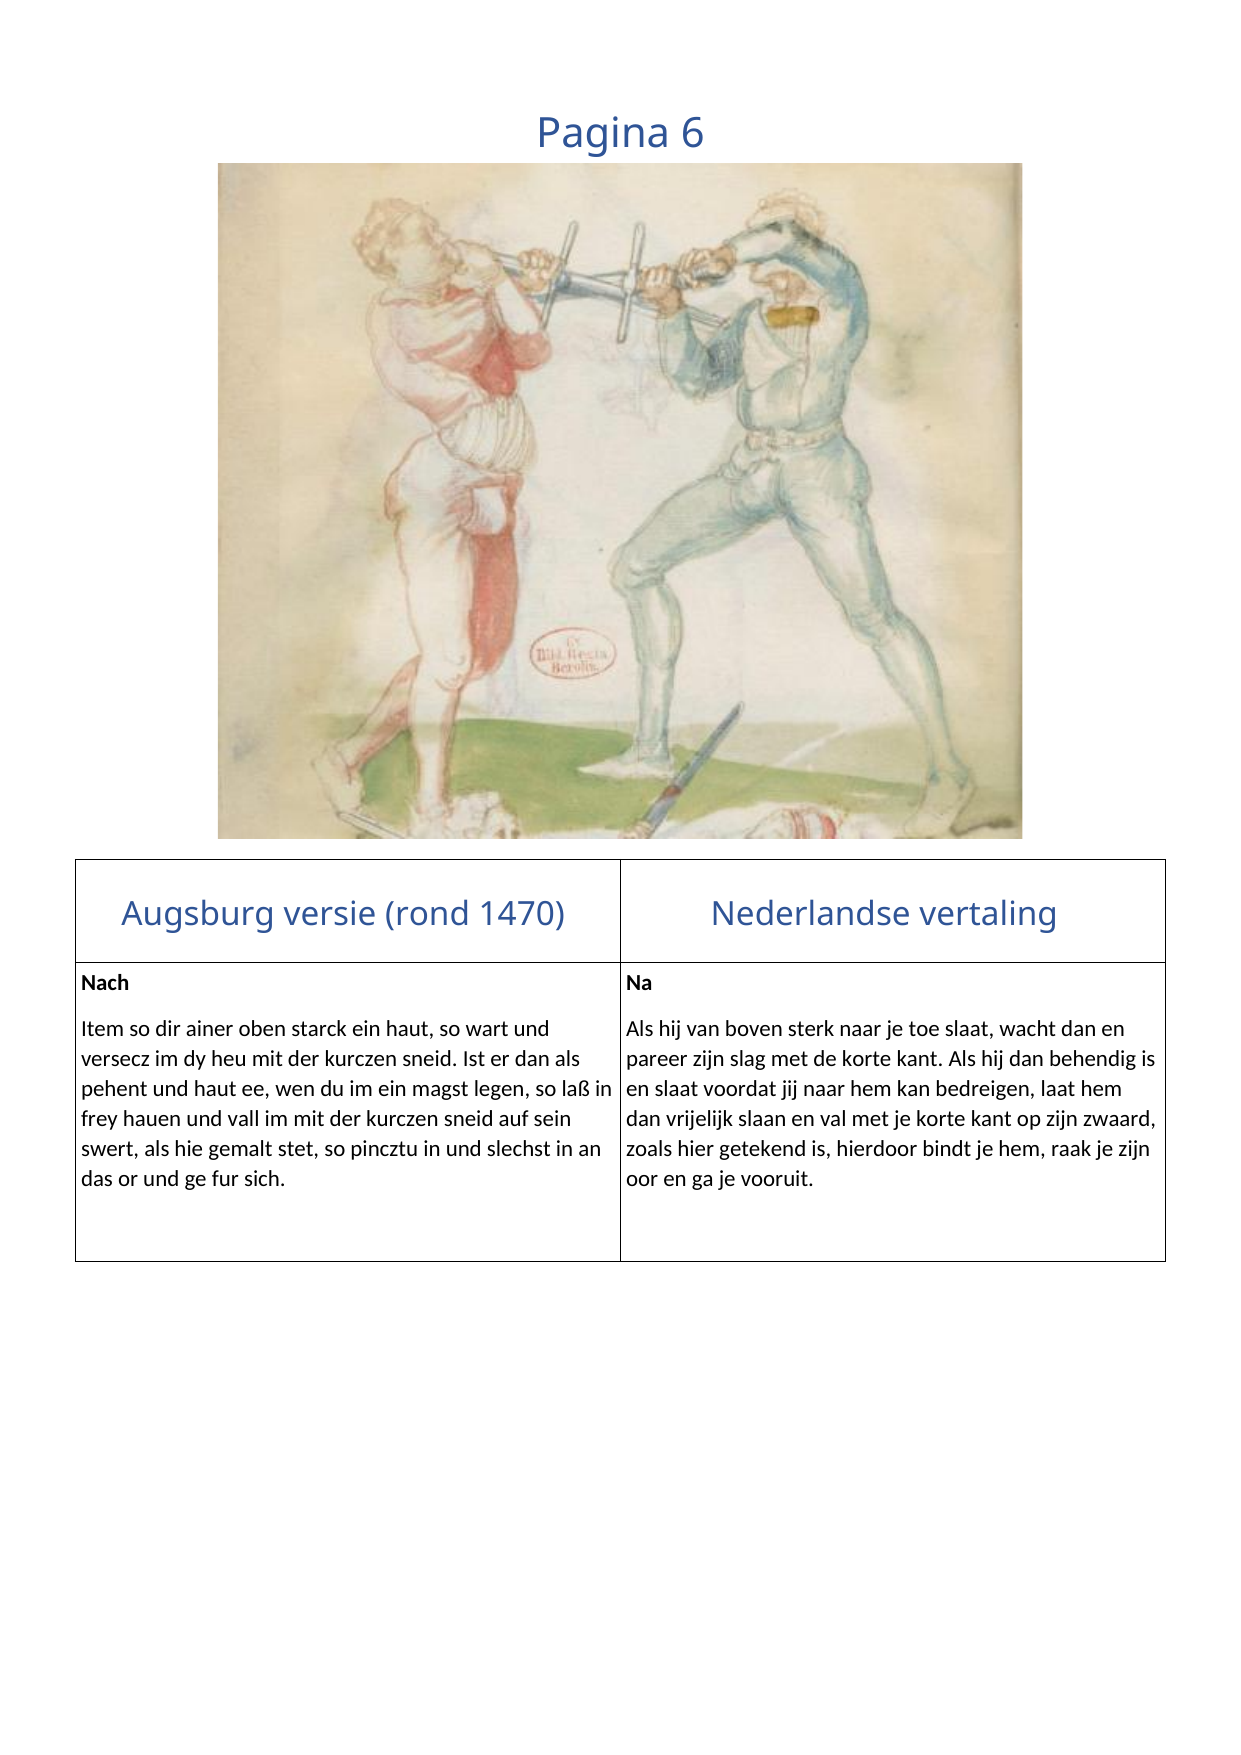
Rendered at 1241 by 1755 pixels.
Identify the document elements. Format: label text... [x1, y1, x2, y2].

table_cell Na Als hij van boven sterk naar je toe slaat, wacht dan en pareer zijn slag met de korte kant. Als hij dan behendig is en slaat voordat jij naar hem kan bedreigen, laat hem dan vrijelijk slaan en val met je korte kant op zijn zwaard, zoals hier getekend is, hierdoor bindt je hem, raak je zijn oor en ga je vooruit. [621, 963, 1165, 1261]
subtitle Pagina 6 [75, 103, 1165, 160]
table_cell Nach Item so dir ainer oben starck ein haut, so wart und versecz im dy heu mit der kurczen sneid. Ist er dan als pehent und haut ee, wen du im ein magst legen, so laß in frey hauen und vall im mit der kurczen sneid auf sein swert, als hie gemalt stet, so pincztu in und slechst in an das or und ge fur sich. [76, 963, 620, 1261]
picture [217, 163, 1023, 839]
table_header Augsburg versie (rond 1470) [76, 860, 620, 962]
table_header Nederlandse vertaling [621, 860, 1165, 962]
